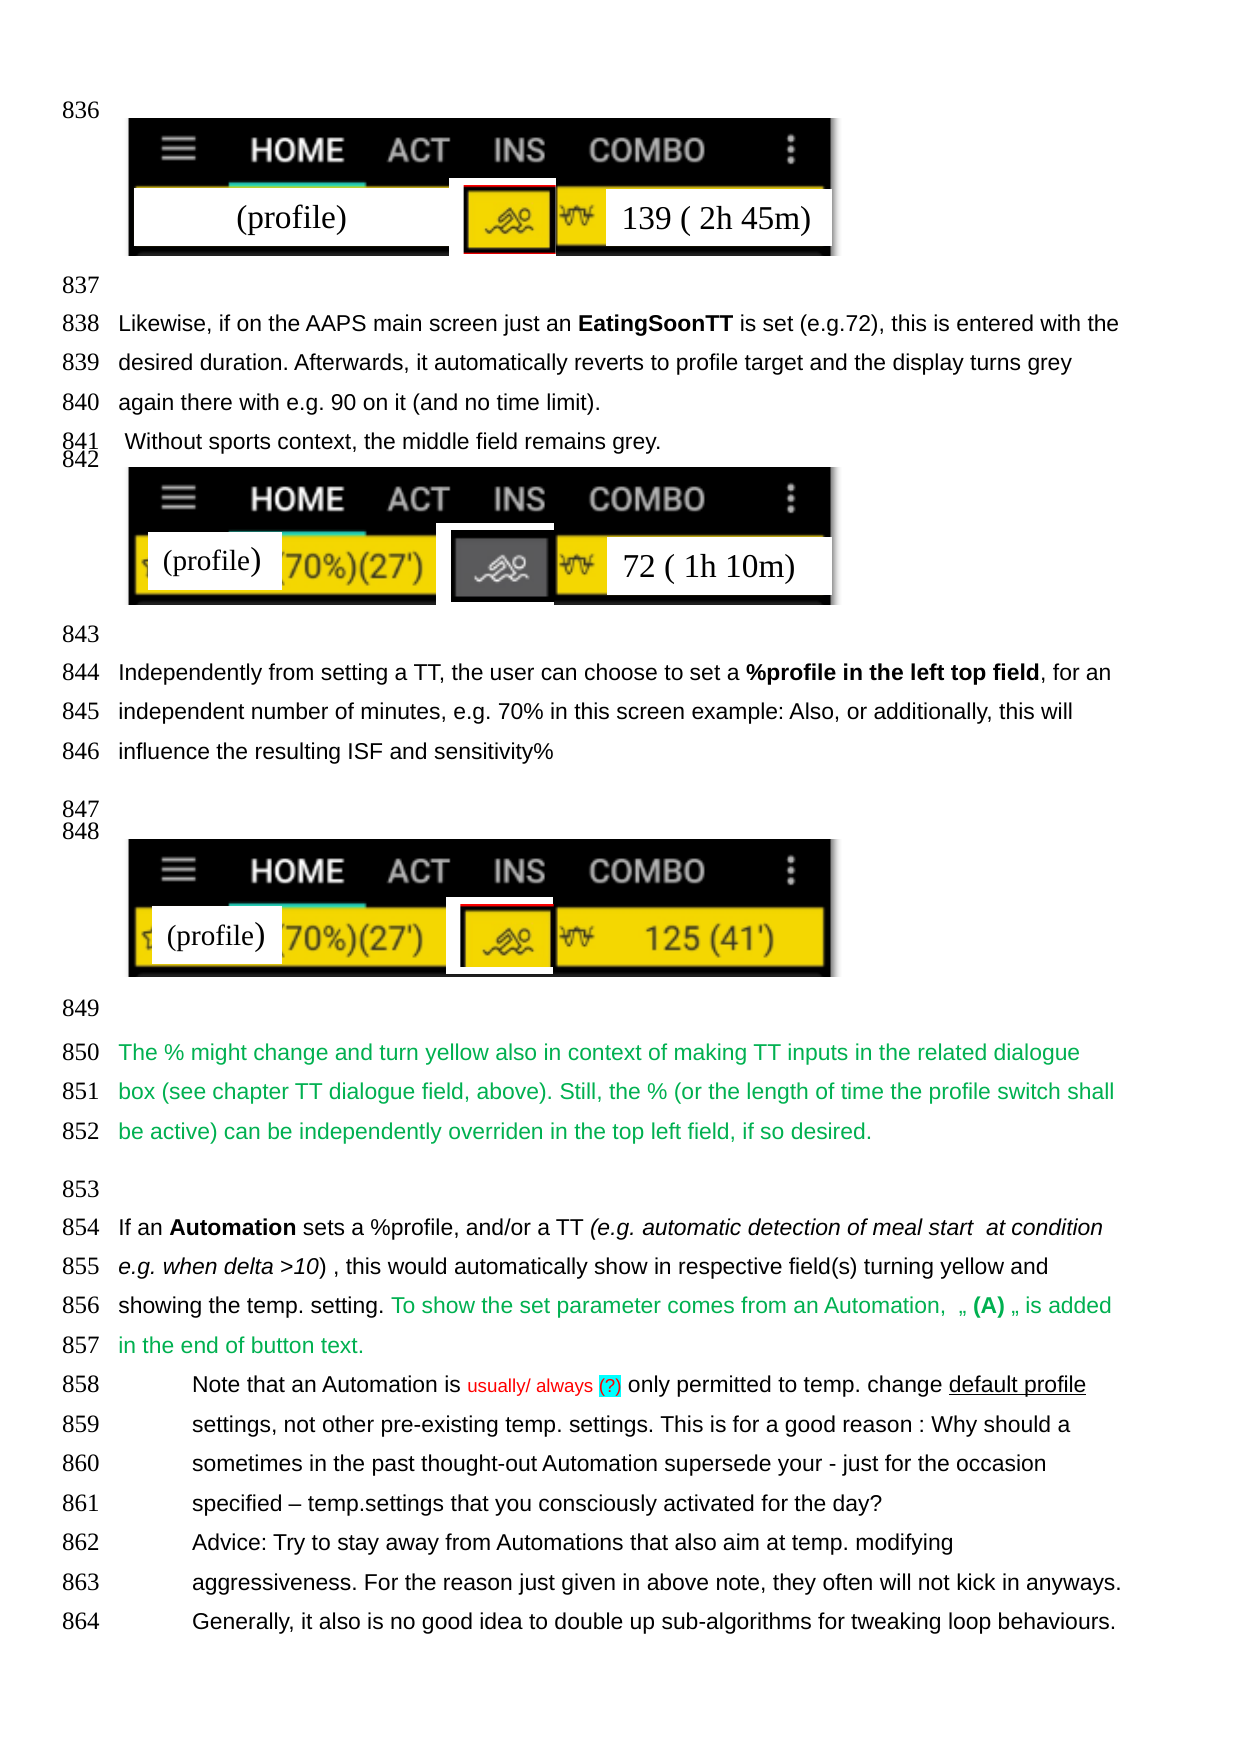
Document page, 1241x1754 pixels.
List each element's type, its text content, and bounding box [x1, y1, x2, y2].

text If an Automation sets a %profile, and/or a TT (e.g. automatic detection of meal start at condition e.g. when delta >10) , this would automatically show in respective field(s) turning yellow and showing the temp. setting. To show the set parameter comes from an Automation, „ (A) „ is added in the end of button text. [118, 1213, 1122, 1358]
list Independently from setting a TT, the user can choose to set a %profile in the left top field, for an independent number of minutes, e.g. 70% in this screen example: Also, or additionally, this will influence the resulting ISF and sensitivity% [118, 659, 1122, 764]
text Without sports context, the middle field remains grey. [118, 428, 1122, 454]
text Advice: Try to stay away from Automations that also aim at temp. modifying aggressiveness. For the reason just given in above note, they often will not kick in anyways. Generally, it also is no good idea to double up sub-algorithms for tweaking loop behaviours. [192, 1529, 1122, 1634]
text Note that an Automation is usually/ always (?) only permitted to temp. change default profile settings, not other pre-existing temp. settings. This is for a good reason : Why should a sometimes in the past thought-out Automation supersede your - just for the occasion specified – temp.settings that you consciously activated for the day? [192, 1371, 1122, 1516]
list The % might change and turn yellow also in context of making TT inputs in the related dialogue box (see chapter TT dialogue field, above). Still, the % (or the length of time the profile switch shall be active) can be independently overriden in the top left field, if so desired. [118, 1039, 1122, 1144]
text (profile)) [167, 914, 267, 957]
text (profile)) [163, 539, 267, 582]
text 139 ( 2h 45m) [621, 198, 817, 237]
text Likewise, if on the AAPS main screen just an EatingSoonTT is set (e.g.72), this is entered with the desired duration. Afterwards, it automatically reverts to profile target and the display turns grey again there with e.g. 90 on it (and no time limit). [118, 309, 1122, 415]
text 72 ( 1h 10m) [622, 547, 817, 585]
text (profile) [149, 197, 434, 236]
